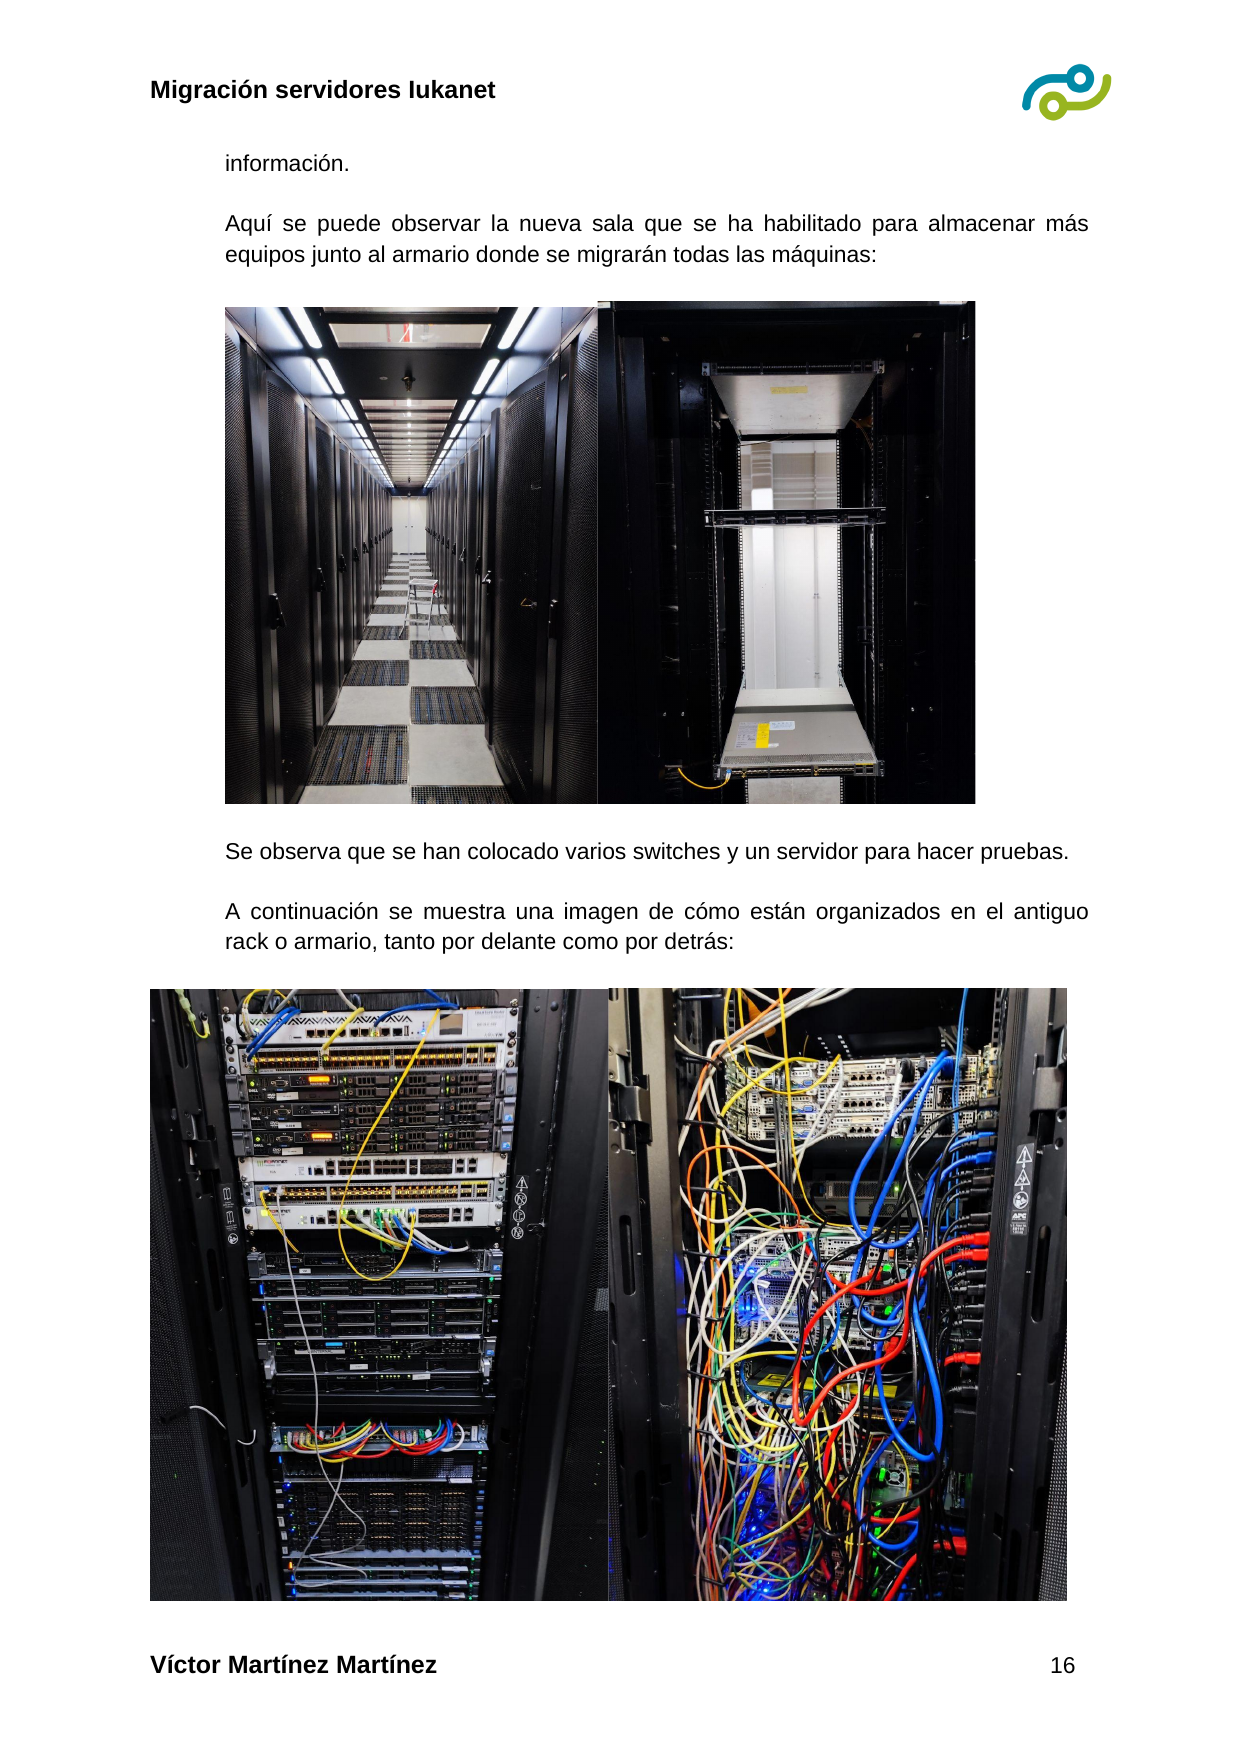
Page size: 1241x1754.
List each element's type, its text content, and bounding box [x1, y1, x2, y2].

text A continuación se muestra una imagen de cómo están organizados en el antiguo rack o armario, tanto por delante como por detrás: [225, 898, 1090, 954]
text Aquí se puede observar la nueva sala que se ha habilitado para almacenar más equipos junto al armario donde se migrarán todas las máquinas: [225, 210, 1090, 267]
picture [225, 301, 976, 804]
text Se observa que se han colocado varios switches y un servidor para hacer pruebas. [150, 838, 1090, 864]
picture [150, 988, 1067, 1601]
picture [1018, 59, 1034, 122]
text información. [225, 150, 1090, 176]
